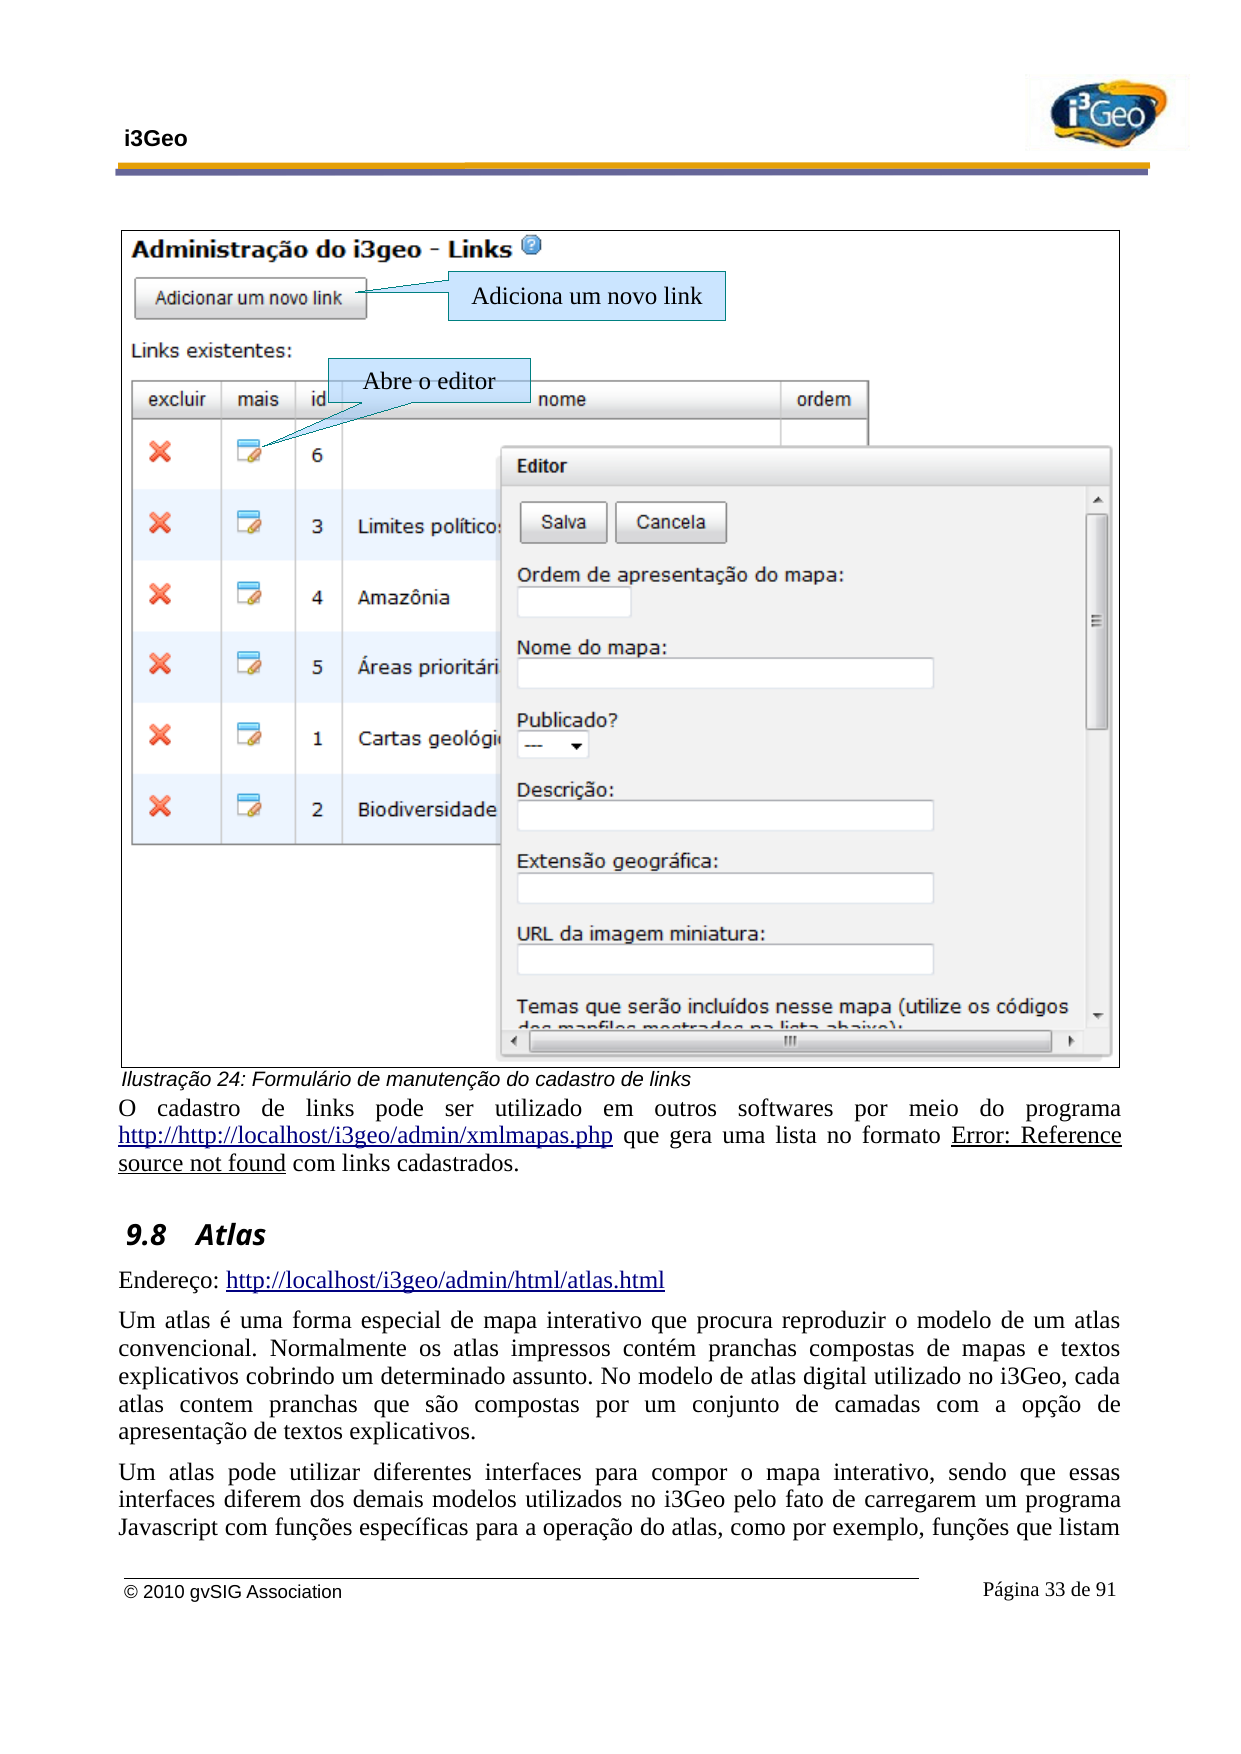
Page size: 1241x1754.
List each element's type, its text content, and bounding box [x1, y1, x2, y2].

list Documentação: área onde fica a documentação da versão mais atual. Inclui também o histórico das versões, história do i3Geo, procedimentos de instalação, etc. http://softwarepublico.gov.br/dotlrn/clubs/i3geo/one-community?page_num=3 [275, 359, 530, 442]
text Um atlas é uma forma especial de mapa interativo que procura reproduzir o modelo de um atlas convencional. Normalmente os atlas impressos contém pranchas compostas de mapas e textos explicativos cobrindo um determinado assunto. No modelo de atlas digital utilizado no i3Geo, cada atlas contem pranchas que são compostas por um conjunto de camadas com a opção de apresentação de textos explicativos. [118, 1307, 1122, 1445]
picture [1025, 74, 1191, 151]
text Endereço: http://localhost/i3geo/admin/html/atlas.html [118, 1266, 1122, 1294]
list Documentação: área onde fica a documentação da versão mais atual. Inclui também o histórico das versões, história do i3Geo, procedimentos de instalação, etc. http://softwarepublico.gov.br/dotlrn/clubs/i3geo/one-community?page_num=3 [364, 272, 725, 320]
text Um atlas pode utilizar diferentes interfaces para compor o mapa interativo, sendo que essas interfaces diferem dos demais modelos utilizados no i3Geo pelo fato de carregarem um programa Javascript com funções específicas para a operação do atlas, como por exemplo, funções que listam [118, 1458, 1122, 1541]
subtitle Atlas [118, 1214, 1122, 1254]
text O cadastro de links pode ser utilizado em outros softwares por meio do programa http://http://localhost/i3geo/admin/xmlmapas.php que gera uma lista no formato Erro: Origem da referência não encontrada com links cadastrados. [118, 214, 1122, 1177]
text Ilustração 24: Formulário de manutenção do cadastro de links [121, 1068, 1119, 1091]
picture [122, 231, 1119, 1067]
